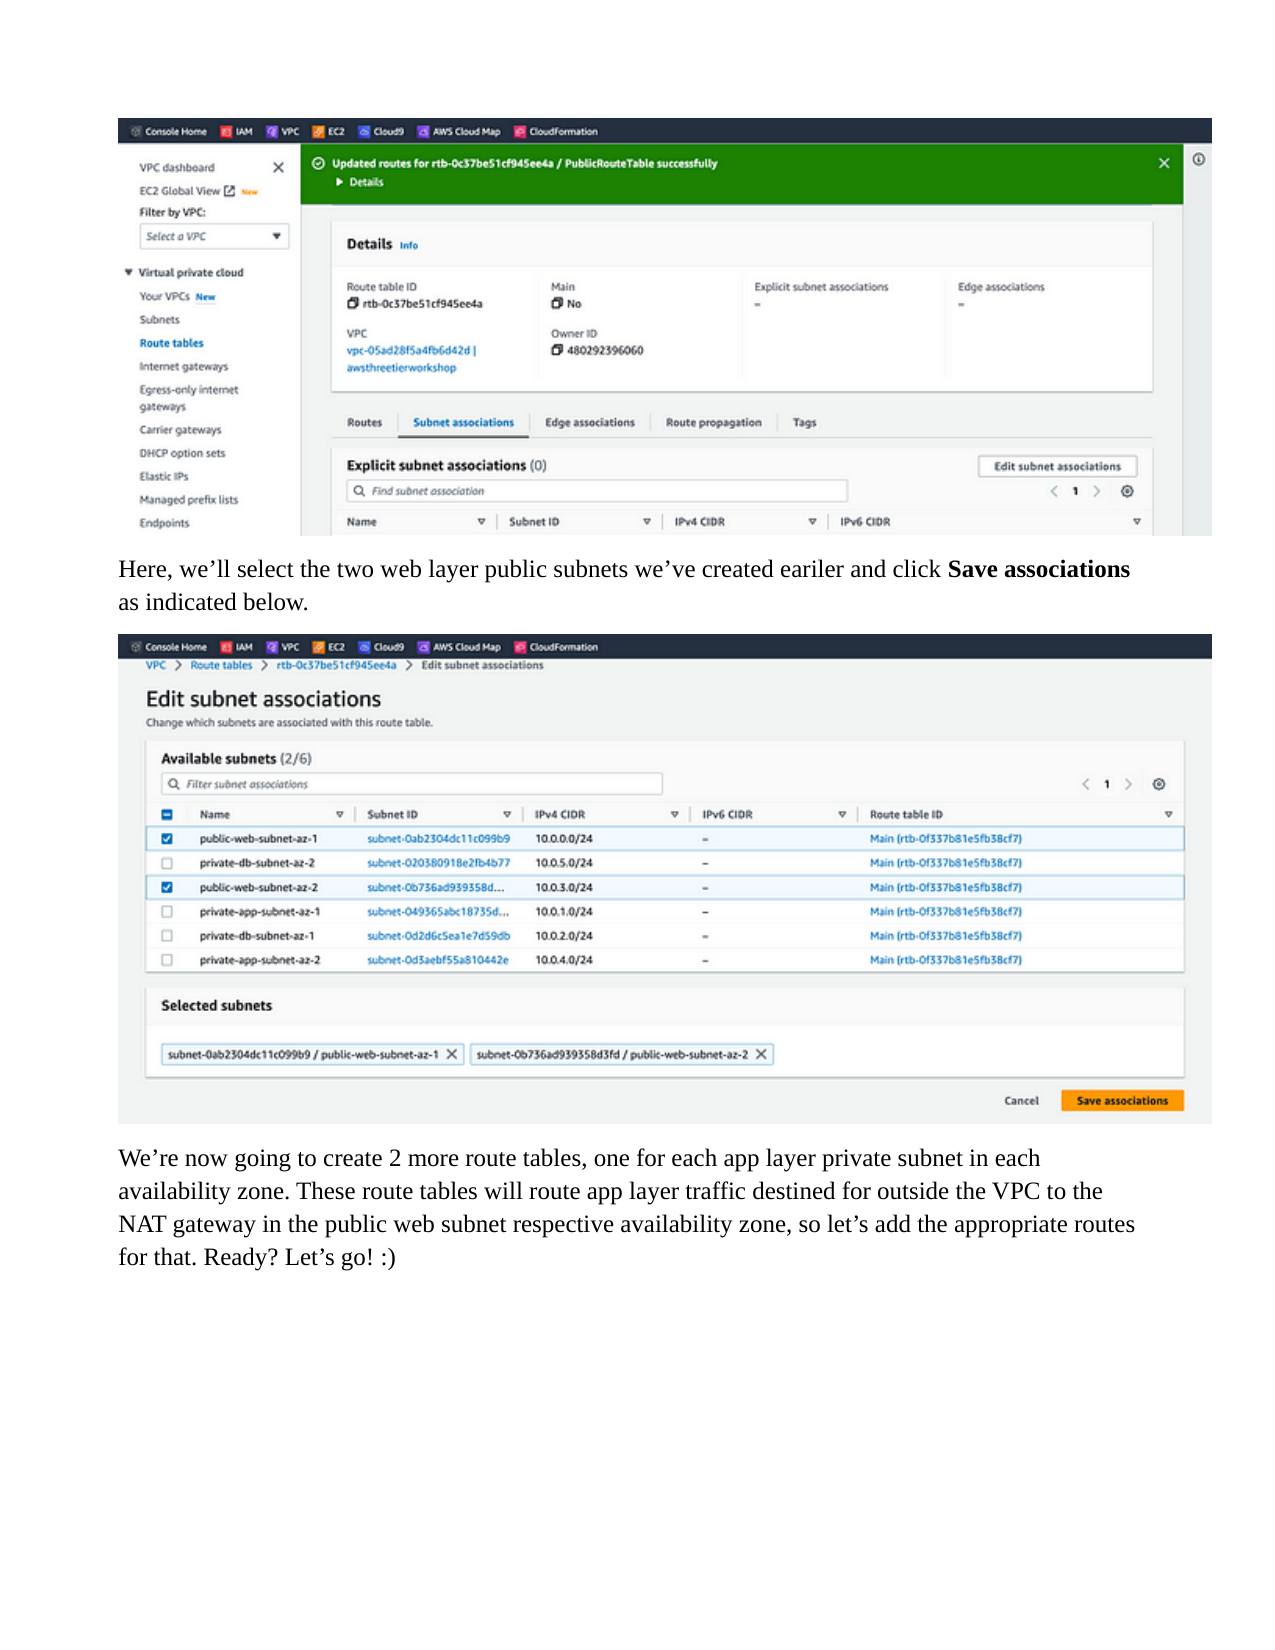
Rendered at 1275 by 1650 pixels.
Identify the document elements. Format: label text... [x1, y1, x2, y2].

picture [118, 118, 1212, 536]
text Here, we’ll select the two web layer public subnets we’ve created eariler and click Save associations as indicated below. [118, 554, 1157, 616]
text We’re now going to create 2 more route tables, one for each app layer private subnet in each availability zone. These route tables will route app layer traffic destined for outside the VPC to the NAT gateway in the public web subnet respective availability zone, so let’s add the appropriate routes for that. Ready? Let’s go! :) [118, 1143, 1157, 1271]
picture [118, 634, 1212, 1124]
